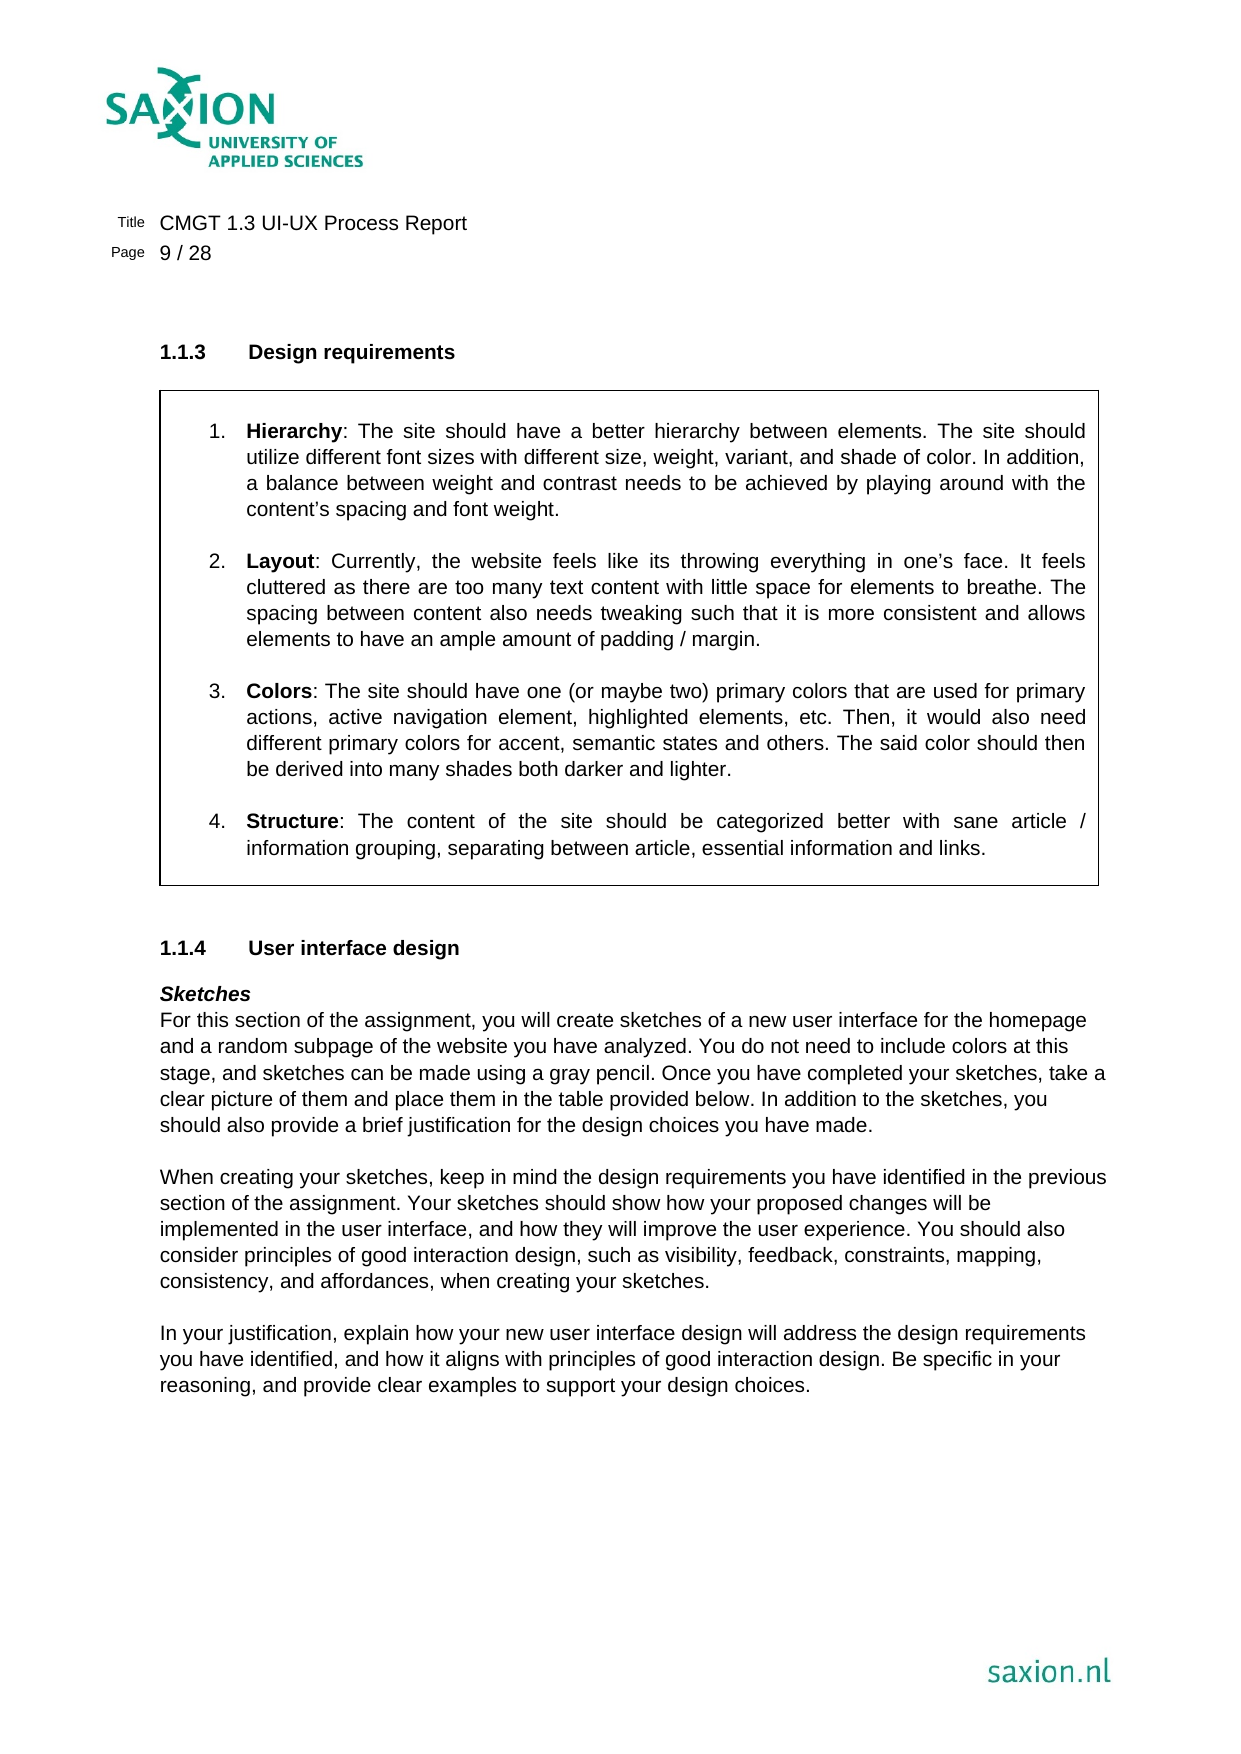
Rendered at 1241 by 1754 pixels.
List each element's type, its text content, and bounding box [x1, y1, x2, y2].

subtitle Sketches [159, 980, 1110, 1006]
subtitle Design requirements [159, 337, 1110, 363]
text In your justification, explain how your new user interface design will address the design requirements you have identified, and how it aligns with principles of good interaction design. Be specific in your reasoning, and provide clear examples to support your design choices. [159, 1319, 1110, 1397]
text When creating your sketches, keep in mind the design requirements you have identified in the previous section of the assignment. Your sketches should show how your proposed changes will be implemented in the user interface, and how they will improve the user experience. You should also consider principles of good interaction design, such as visibility, feedback, constraints, mapping, consistency, and affordances, when creating your sketches. [159, 1162, 1110, 1293]
table_header Hierarchy: The site should have a better hierarchy between elements. The site should utilize different font sizes with different size, weight, variant, and shade of color. In addition, a balance between weight and contrast needs to be achieved by playing around with the content’s spacing and font weight. Layout: Currently, the website feels like its throwing everything in one’s face. It feels cluttered as there are too many text content with little space for elements to breathe. The spacing between content also needs tweaking such that it is more consistent and allows elements to have an ample amount of padding / margin. Colors: The site should have one (or maybe two) primary colors that are used for primary actions, active navigation element, highlighted elements, etc. Then, it would also need different primary colors for accent, semantic states and others. The said color should then be derived into many shades both darker and lighter. Structure: The content of the site should be categorized better with sane article / information grouping, separating between article, essential information and links. [161, 391, 1098, 885]
picture [0, 1632, 1241, 1754]
picture [76, 59, 393, 178]
subtitle User interface design [159, 933, 1110, 959]
text For this section of the assignment, you will create sketches of a new user interface for the homepage and a random subpage of the website you have analyzed. You do not need to include colors at this stage, and sketches can be made using a gray pencil. Once you have completed your sketches, take a clear picture of them and place them in the table provided below. In addition to the sketches, you should also provide a brief justification for the design choices you have made. [159, 1006, 1110, 1136]
